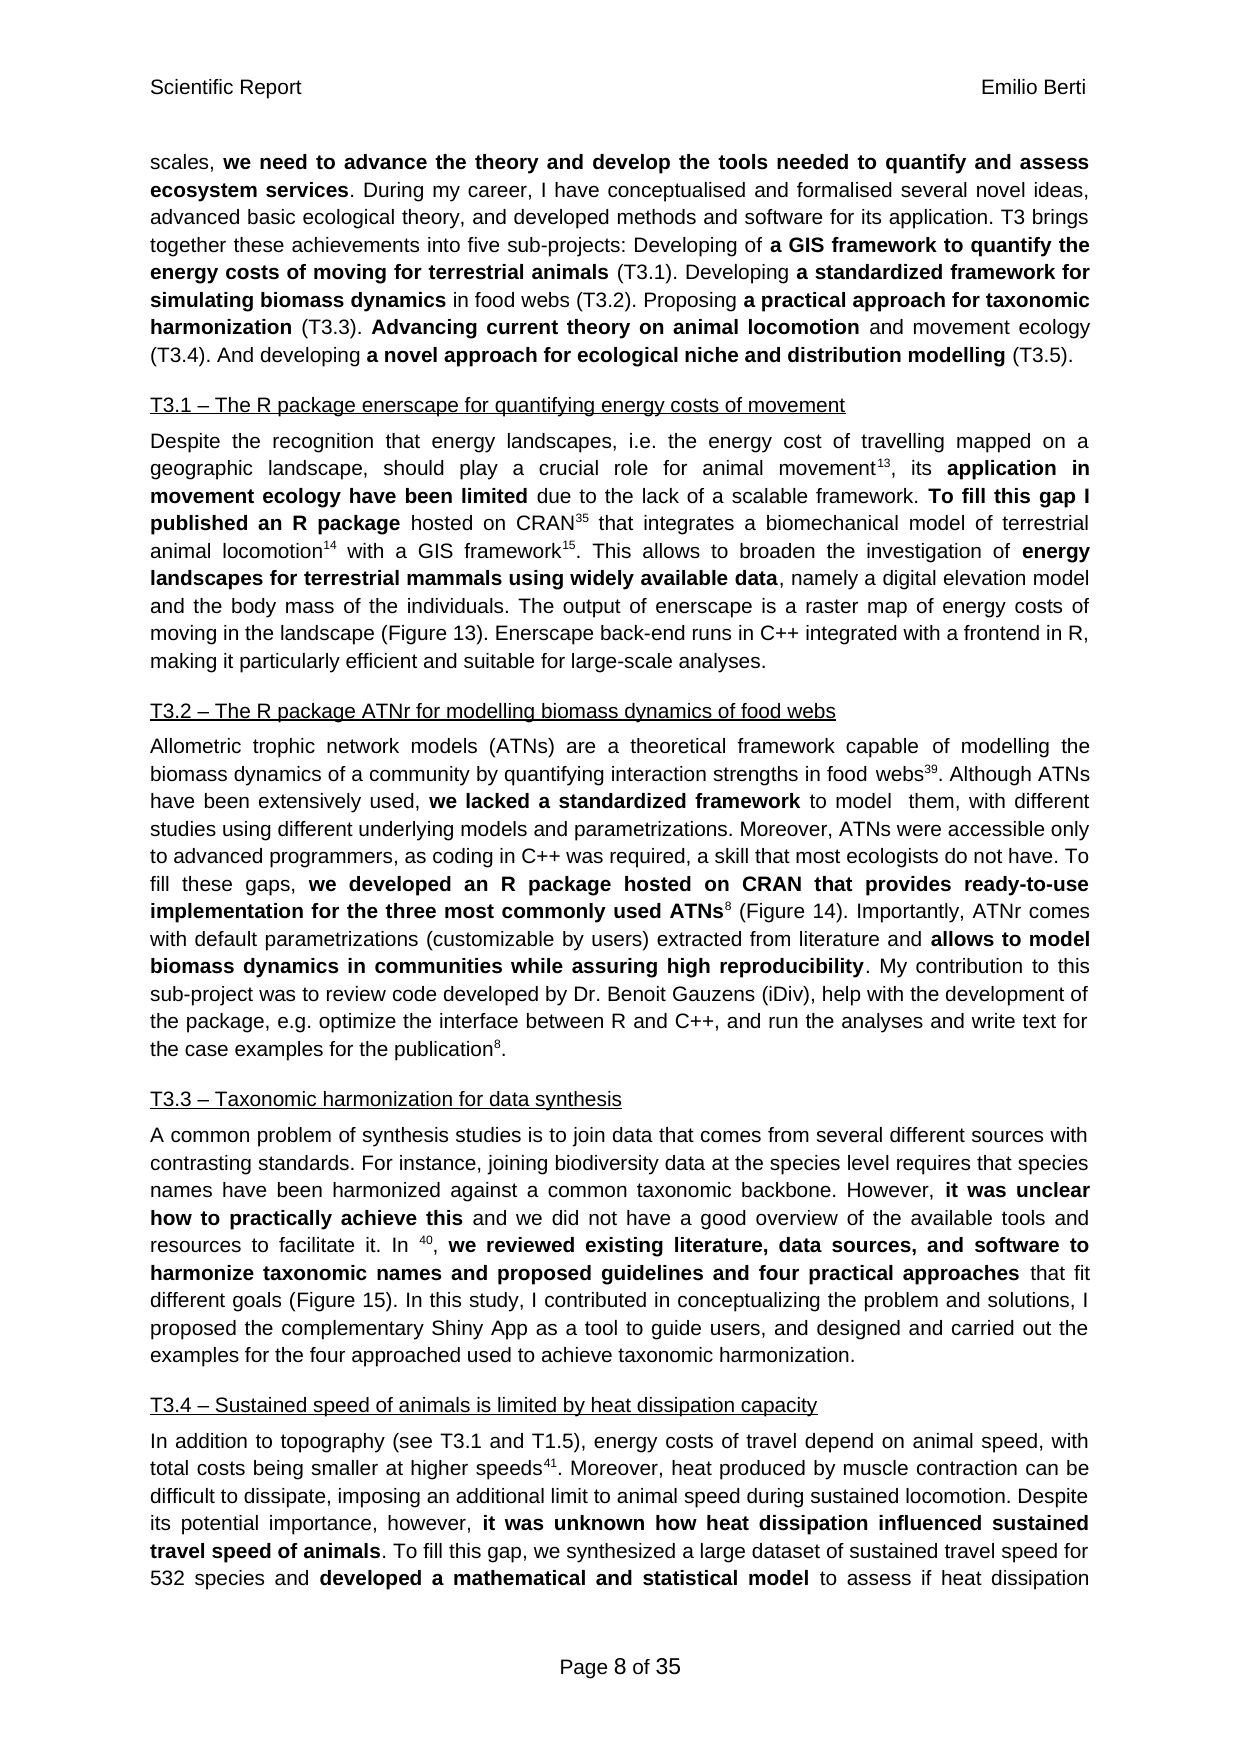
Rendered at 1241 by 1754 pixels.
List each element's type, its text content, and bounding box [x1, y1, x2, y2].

text In addition to topography (see T3.1 and T1.5), energy costs of travel depend on animal speed, with total costs being smaller at higher speeds41. Moreover, heat produced by muscle contraction can be difficult to dissipate, imposing an additional limit to animal speed during sustained locomotion. Despite its potential importance, however, it was unknown how heat dissipation influenced sustained travel speed of animals. To fill this gap, we synthesized a large dataset of sustained travel speed for 532 species and developed a mathematical and statistical model to assess if heat dissipation [150, 1429, 1090, 1590]
text A common problem of synthesis studies is to join data that comes from several different sources with contrasting standards. For instance, joining biodiversity data at the species level requires that species names have been harmonized against a common taxonomic backbone. However, it was unclear how to practically achieve this and we did not have a good overview of the available tools and resources to facilitate it. In 40, we reviewed existing literature, data sources, and software to harmonize taxonomic names and proposed guidelines and four practical approaches that fit different goals (Figure 15). In this study, I contributed in conceptualizing the problem and solutions, I proposed the complementary Shiny App as a tool to guide users, and designed and carried out the examples for the four approached used to achieve taxonomic harmonization. [150, 1123, 1090, 1367]
subtitle T3.1 – The R package enerscape for quantifying energy costs of movement [150, 392, 1090, 416]
text Allometric trophic network models (ATNs) are a theoretical framework capable of modelling the biomass dynamics of a community by quantifying interaction strengths in food webs39. Although ATNs have been extensively used, we lacked a standardized framework to model them, with different studies using different underlying models and parametrizations. Moreover, ATNs were accessible only to advanced programmers, as coding in C++ was required, a skill that most ecologists do not have. To fill these gaps, we developed an R package hosted on CRAN that provides ready-to-use implementation for the three most commonly used ATNs8 (Figure 14). Importantly, ATNr comes with default parametrizations (customizable by users) extracted from literature and allows to model biomass dynamics in communities while assuring high reproducibility. My contribution to this sub-project was to review code developed by Dr. Benoit Gauzens (iDiv), help with the development of the package, e.g. optimize the interface between R and C++, and run the analyses and write text for the case examples for the publication8. [150, 734, 1090, 1061]
subtitle T3.2 – The R package ATNr for modelling biomass dynamics of food webs [150, 698, 1090, 722]
text Despite the recognition that energy landscapes, i.e. the energy cost of travelling mapped on a geographic landscape, should play a crucial role for animal movement13, its application in movement ecology have been limited due to the lack of a scalable framework. To fill this gap I published an R package hosted on CRAN35 that integrates a biomechanical model of terrestrial animal locomotion14 with a GIS framework15. This allows to broaden the investigation of energy landscapes for terrestrial mammals using widely available data, namely a digital elevation model and the body mass of the individuals. The output of enerscape is a raster map of energy costs of moving in the landscape (Figure 13). Enerscape back-end runs in C++ integrated with a frontend in R, making it particularly efficient and suitable for large-scale analyses. [150, 428, 1090, 672]
subtitle T3.4 – Sustained speed of animals is limited by heat dissipation capacity [150, 1393, 1090, 1417]
text scales, we need to advance the theory and develop the tools needed to quantify and assess ecosystem services. During my career, I have conceptualised and formalised several novel ideas, advanced basic ecological theory, and developed methods and software for its application. T3 brings together these achievements into five sub-projects: Developing of a GIS framework to quantify the energy costs of moving for terrestrial animals (T3.1). Developing a standardized framework for simulating biomass dynamics in food webs (T3.2). Proposing a practical approach for taxonomic harmonization (T3.3). Advancing current theory on animal locomotion and movement ecology (T3.4). And developing a novel approach for ecological niche and distribution modelling (T3.5). [150, 150, 1090, 366]
subtitle T3.3 – Taxonomic harmonization for data synthesis [150, 1087, 1090, 1111]
